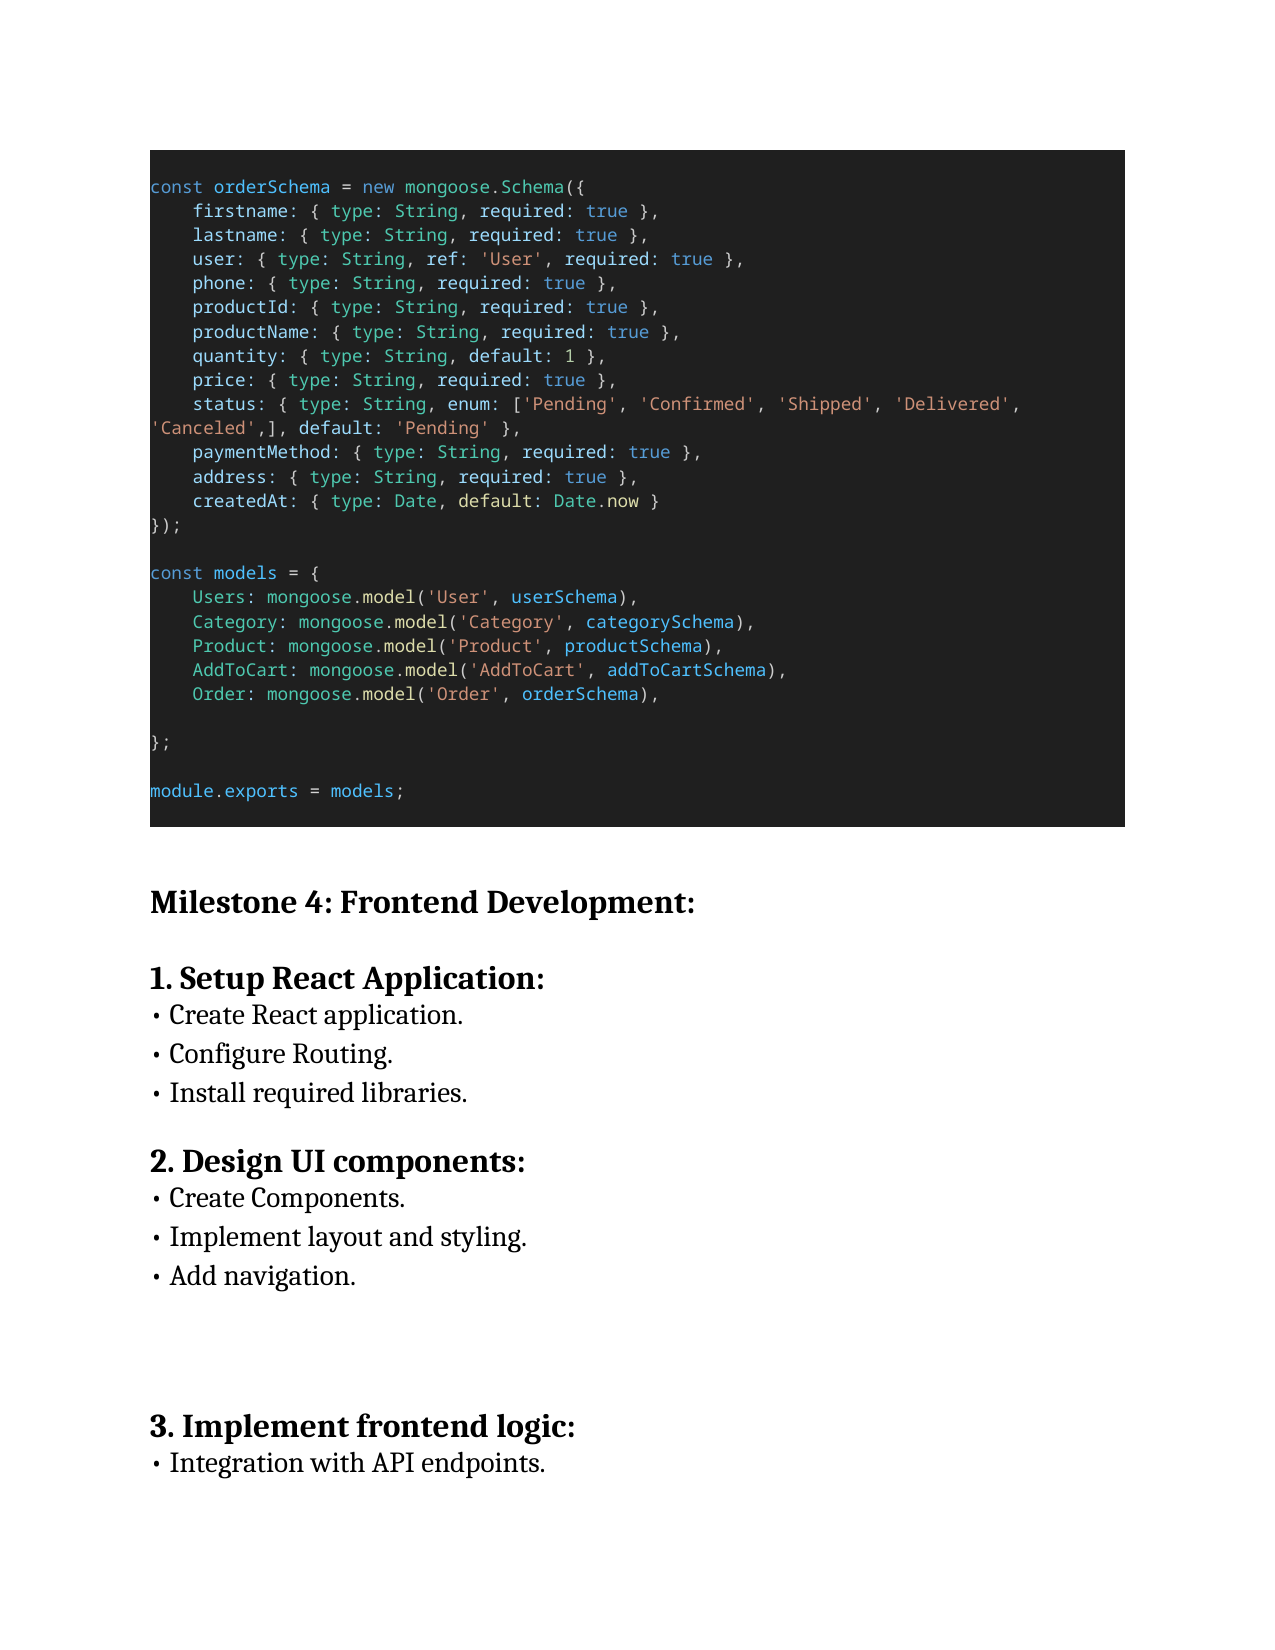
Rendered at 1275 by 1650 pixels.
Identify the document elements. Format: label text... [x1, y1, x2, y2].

text paymentMethod: { type: String, required: true }, [150, 440, 1125, 464]
text lastname: { type: String, required: true }, [150, 222, 1125, 247]
text productId: { type: String, required: true }, [150, 295, 1125, 319]
text • Integration with API endpoints. [150, 1446, 1125, 1479]
text 2. Design UI components: [150, 1143, 1125, 1181]
text const orderSchema = new mongoose.Schema({ [150, 174, 1125, 198]
text AddToCart: mongoose.model('AddToCart', addToCartSchema), [150, 657, 1125, 682]
text productName: { type: String, required: true }, [150, 319, 1125, 343]
text • Create React application. [150, 998, 1125, 1032]
text createdAt: { type: Date, default: Date.now } [150, 488, 1125, 512]
text Users: mongoose.model('User', userSchema), [150, 585, 1125, 609]
text address: { type: String, required: true }, [150, 464, 1125, 488]
text • Implement layout and styling. [150, 1220, 1125, 1253]
text Milestone 4: Frontend Development: [150, 883, 1125, 921]
text 3. Implement frontend logic: [150, 1407, 1125, 1446]
text status: { type: String, enum: ['Pending', 'Confirmed', 'Shipped', 'Delivered', 'Canceled',], default: 'Pending' }, [150, 392, 1125, 440]
text Category: mongoose.model('Category', categorySchema), [150, 609, 1125, 633]
text • Install required libraries. [150, 1076, 1125, 1109]
text }; [150, 730, 1125, 754]
text Product: mongoose.model('Product', productSchema), [150, 633, 1125, 657]
text phone: { type: String, required: true }, [150, 271, 1125, 295]
text const models = { [150, 561, 1125, 585]
text firstname: { type: String, required: true }, [150, 198, 1125, 222]
text Order: mongoose.model('Order', orderSchema), [150, 682, 1125, 706]
text • Create Components. [150, 1181, 1125, 1215]
text quantity: { type: String, default: 1 }, [150, 343, 1125, 367]
text • Configure Routing. [150, 1037, 1125, 1070]
text 1. Setup React Application: [150, 960, 1125, 998]
text user: { type: String, ref: 'User', required: true }, [150, 247, 1125, 271]
text }); [150, 512, 1125, 537]
text price: { type: String, required: true }, [150, 367, 1125, 392]
text • Add navigation. [150, 1259, 1125, 1292]
text module.exports = models; [150, 778, 1125, 802]
